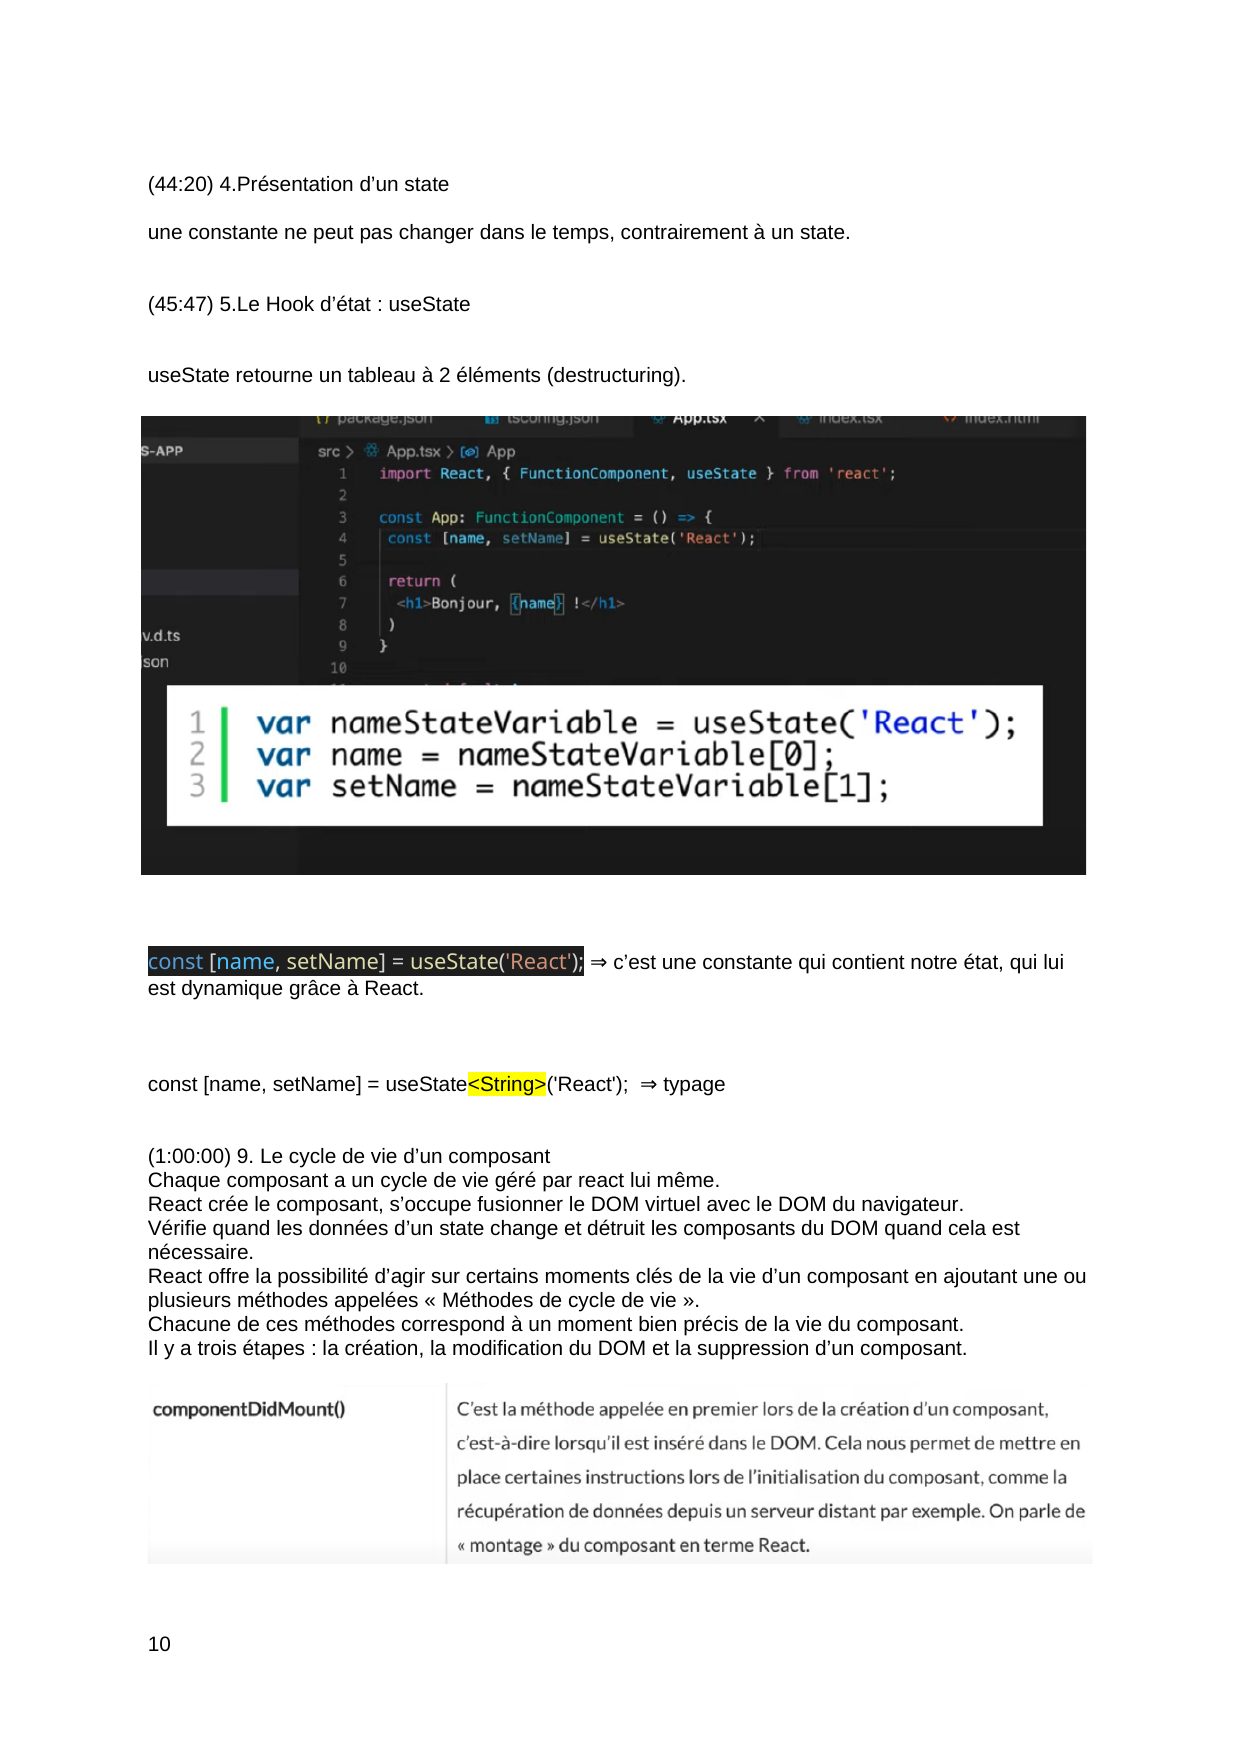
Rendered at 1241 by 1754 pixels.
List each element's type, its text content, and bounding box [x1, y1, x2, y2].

text const [name, setName] = useState('React'); ⇒ c’est une constante qui contient notre état, qui lui est dynamique grâce à React. [148, 946, 1093, 1000]
text Il y a trois étapes : la création, la modification du DOM et la suppression d’un composant. [148, 1335, 1093, 1359]
text (1:00:00) 9. Le cycle de vie d’un composant [148, 1144, 1093, 1168]
text Vérifie quand les données d’un state change et détruit les composants du DOM quand cela est nécessaire. [148, 1216, 1093, 1263]
text const [name, setName] = useState<String>('React'); ⇒ typage [148, 1072, 1093, 1096]
picture [141, 416, 1087, 875]
text (44:20) 4.Présentation d’un state [148, 172, 1093, 196]
text une constante ne peut pas changer dans le temps, contrairement à un state. [148, 219, 1093, 243]
text React offre la possibilité d’agir sur certains moments clés de la vie d’un composant en ajoutant une ou plusieurs méthodes appelées « Méthodes de cycle de vie ». [148, 1263, 1093, 1311]
text React crée le composant, s’occupe fusionner le DOM virtuel avec le DOM du navigateur. [148, 1192, 1093, 1216]
text Chaque composant a un cycle de vie géré par react lui même. [148, 1168, 1093, 1192]
text (45:47) 5.Le Hook d’état : useState [148, 291, 1093, 315]
picture [147, 1383, 1093, 1564]
text Chacune de ces méthodes correspond à un moment bien précis de la vie du composant. [148, 1311, 1093, 1335]
text useState retourne un tableau à 2 éléments (destructuring). [148, 363, 1093, 387]
